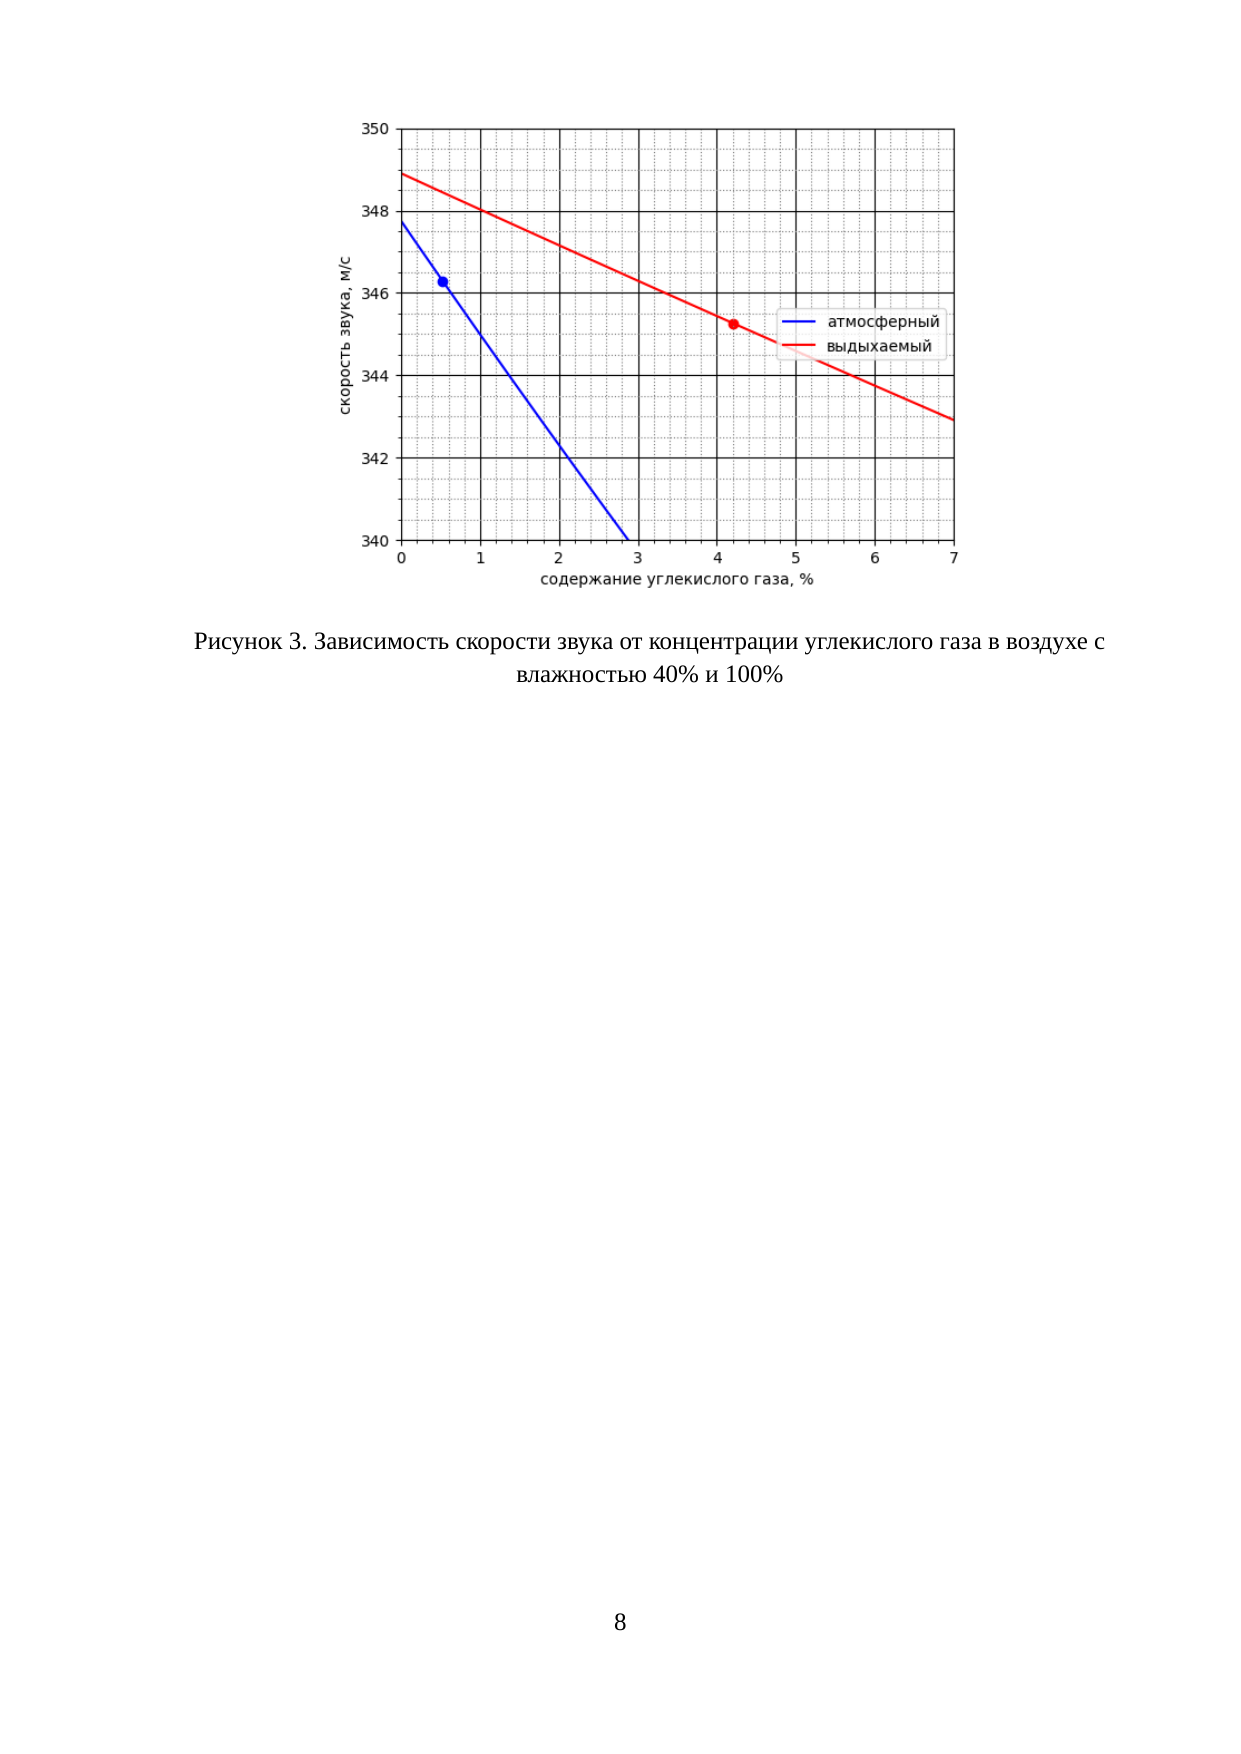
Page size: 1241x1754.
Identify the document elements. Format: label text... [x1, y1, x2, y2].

text Рисунок 3. Зависимость скорости звука от концентрации углекислого газа в воздухе с влажностью 40% и 100% [177, 626, 1122, 688]
picture [329, 118, 971, 590]
